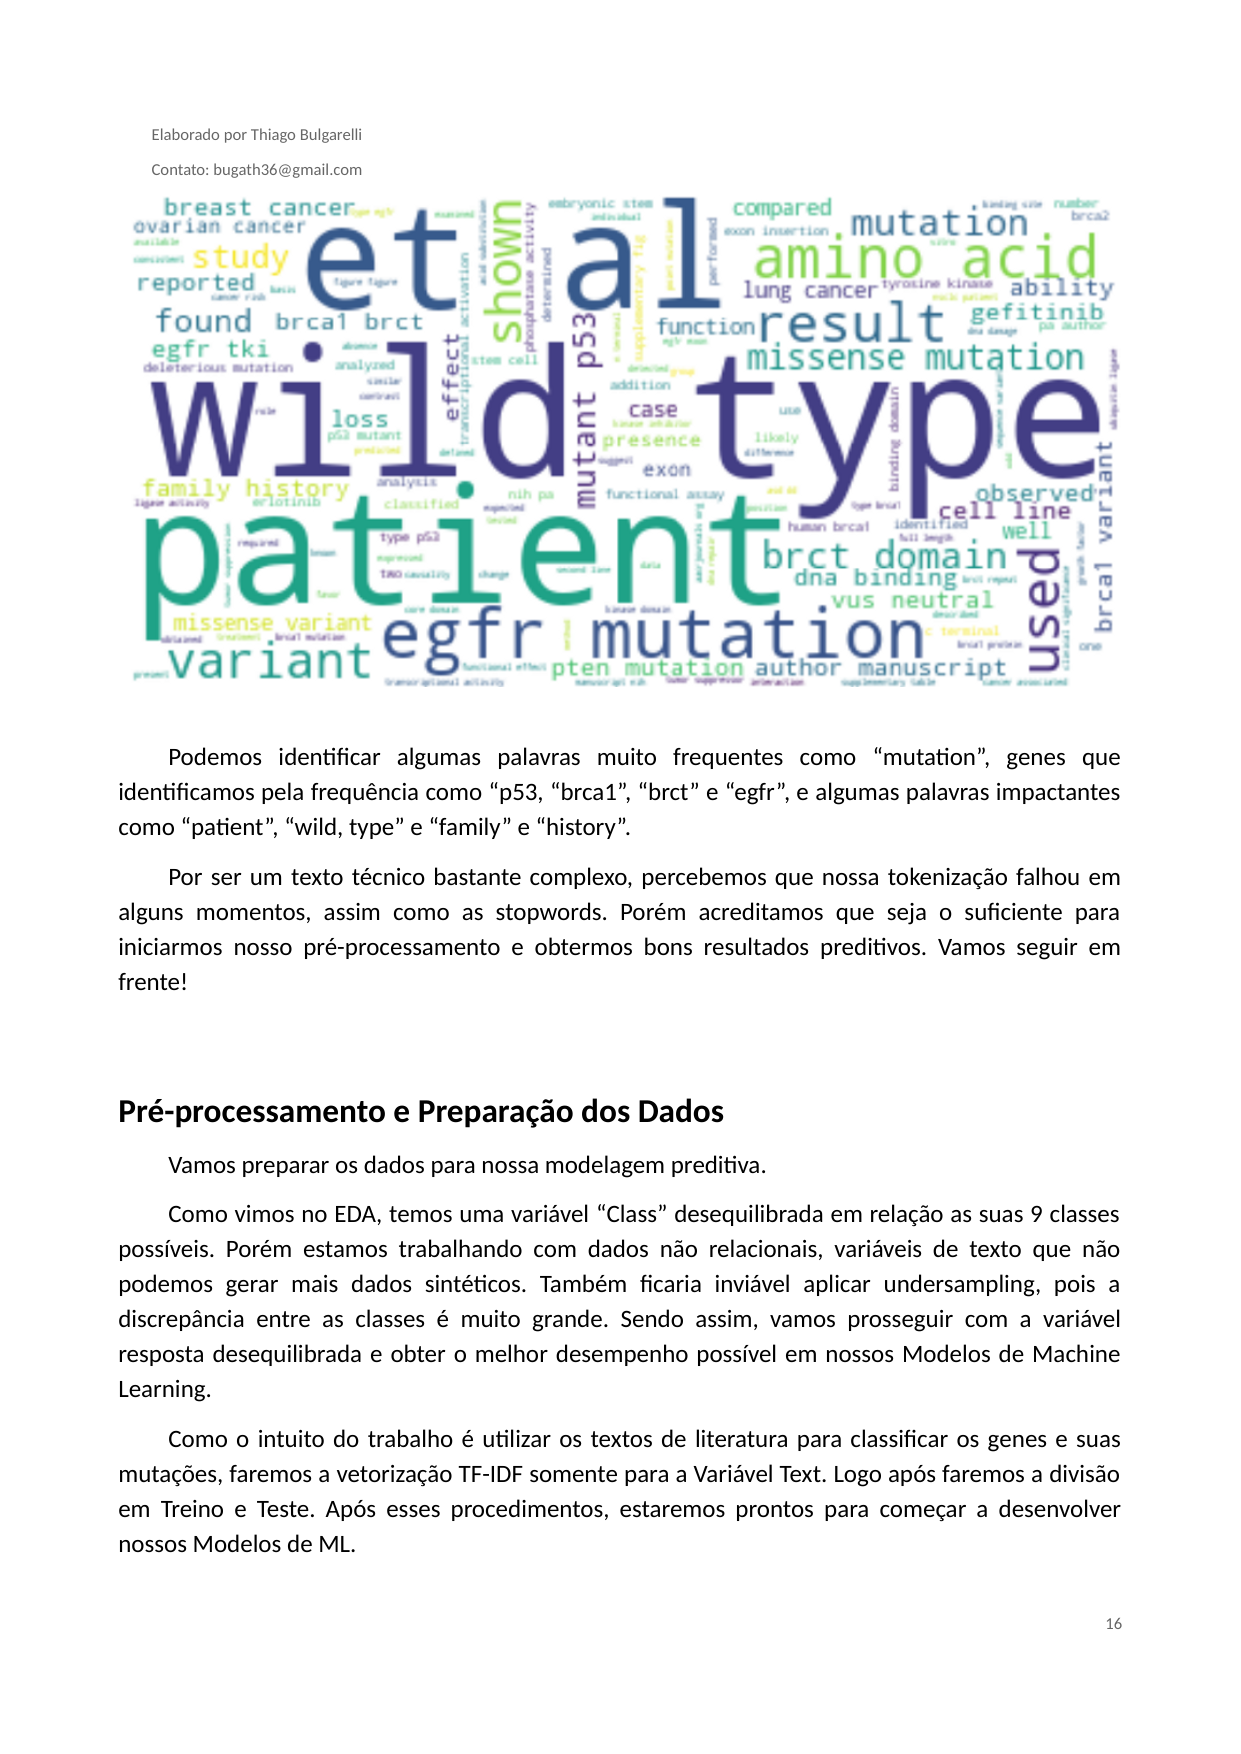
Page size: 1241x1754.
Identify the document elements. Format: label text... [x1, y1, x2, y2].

text Vamos preparar os dados para nossa modelagem preditiva. [118, 1149, 1122, 1179]
subtitle Pré-processamento e Preparação dos Dados [118, 1090, 1122, 1131]
text Podemos identificar algumas palavras muito frequentes como “mutation”, genes que identificamos pela frequência como “p53, “brca1”, “brct” e “egfr”, e algumas palavras impactantes como “patient”, “wild, type” e “family” e “history”. [118, 741, 1122, 842]
text Como vimos no EDA, temos uma variável “Class” desequilibrada em relação as suas 9 classes possíveis. Porém estamos trabalhando com dados não relacionais, variáveis de texto que não podemos gerar mais dados sintéticos. Também ficaria inviável aplicar undersampling, pois a discrepância entre as classes é muito grande. Sendo assim, vamos prosseguir com a variável resposta desequilibrada e obter o melhor desempenho possível em nossos Modelos de Machine Learning. [118, 1199, 1122, 1404]
text Por ser um texto técnico bastante complexo, percebemos que nossa tokenização falhou em alguns momentos, assim como as stopwords. Porém acreditamos que seja o suficiente para iniciarmos nosso pré-processamento e obtermos bons resultados preditivos. Vamos seguir em frente! [118, 861, 1122, 996]
text Como o intuito do trabalho é utilizar os textos de literatura para classificar os genes e suas mutações, faremos a vetorização TF-IDF somente para a Variável Text. Logo após faremos a divisão em Treino e Teste. Após esses procedimentos, estaremos prontos para começar a desenvolver nossos Modelos de ML. [118, 1423, 1122, 1559]
picture [118, 193, 1123, 687]
